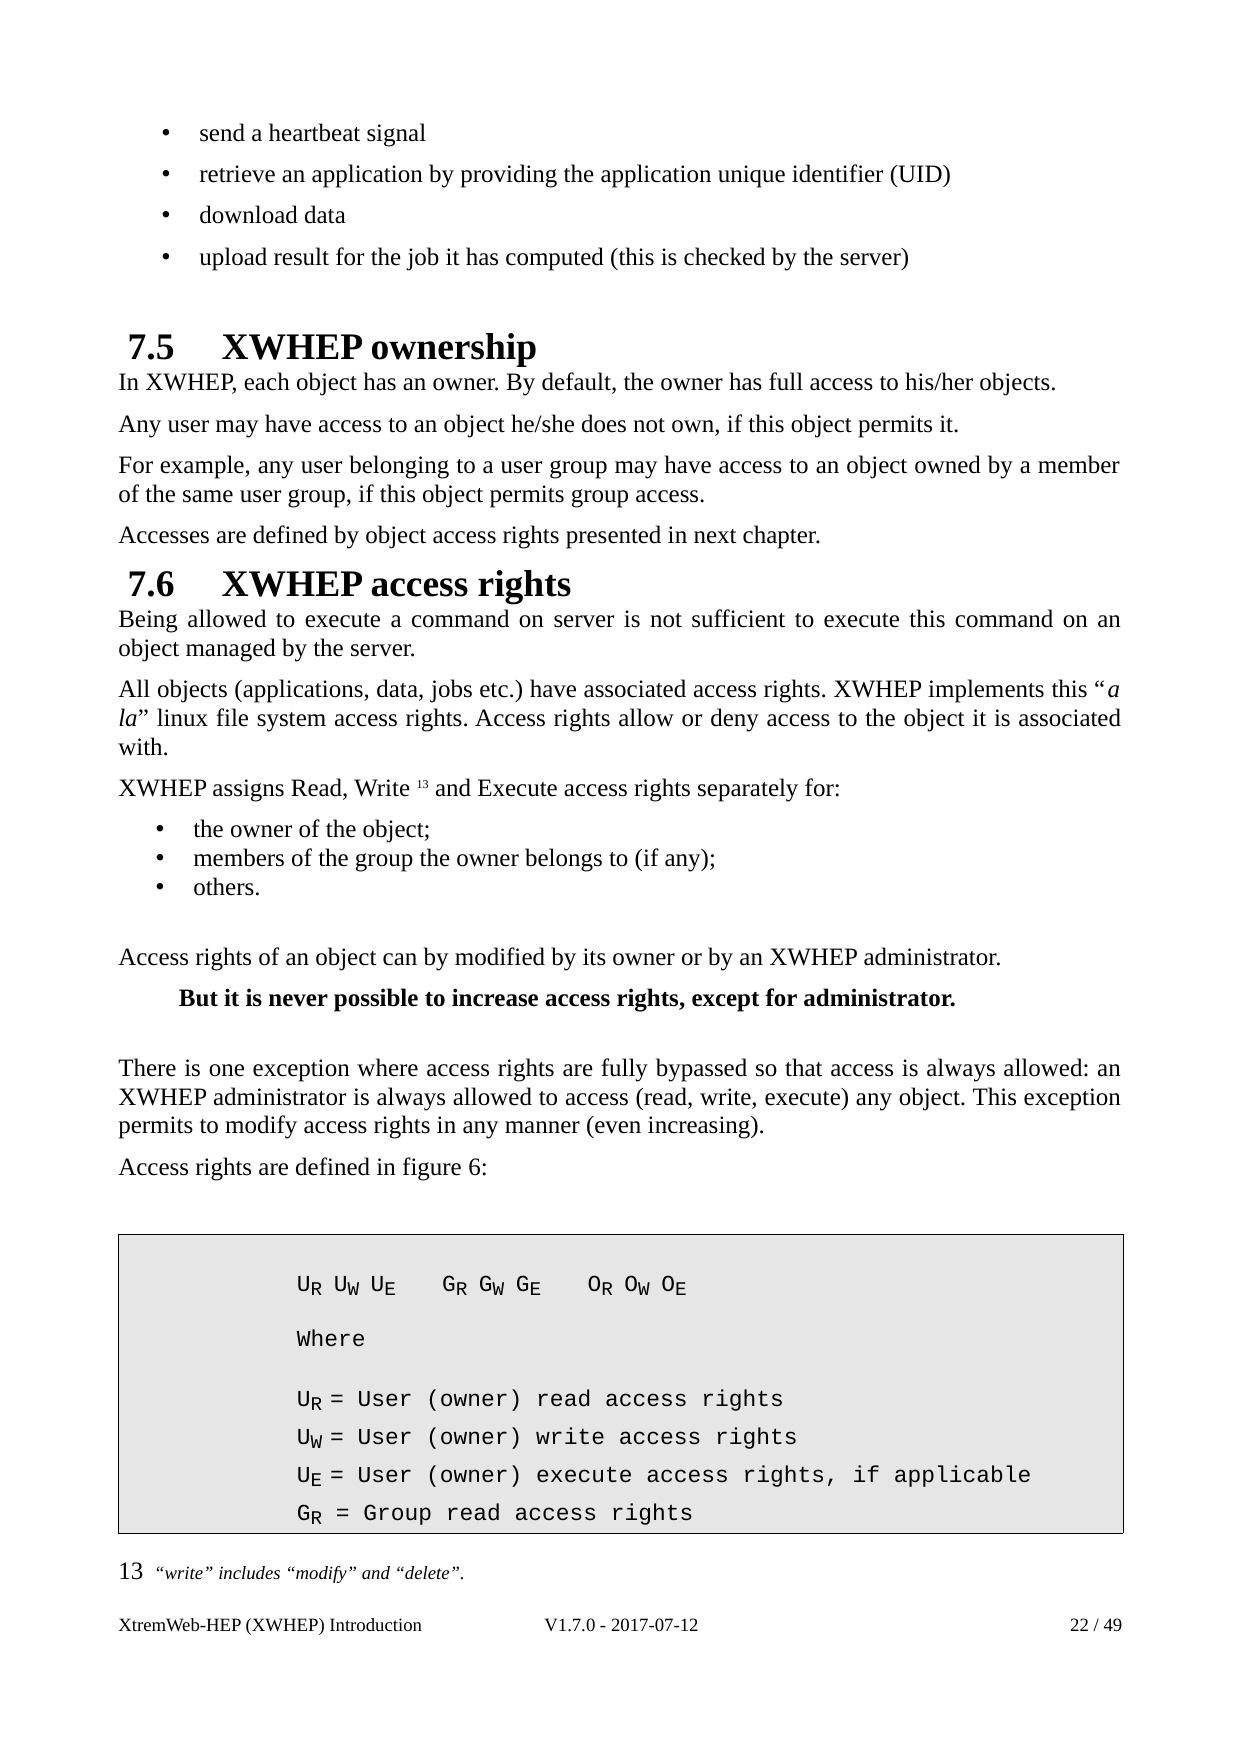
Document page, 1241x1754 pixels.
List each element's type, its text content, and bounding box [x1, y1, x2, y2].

text UE = User (owner) execute access rights, if applicable [119, 1452, 1123, 1489]
list others. [156, 872, 1122, 901]
text All objects (applications, data, jobs etc.) have associated access rights. XWHEP implements this “a la” linux file system access rights. Access rights allow or deny access to the object it is associated with. [118, 674, 1122, 761]
list the owner of the object; [156, 814, 1122, 843]
text Being allowed to execute a command on server is not sufficient to execute this command on an object managed by the server. [118, 604, 1122, 662]
text Any user may have access to an object he/she does not own, if this object permits it. [118, 409, 1122, 437]
text In XWHEP, each object has an owner. By default, the owner has full access to his/her objects. [118, 367, 1122, 396]
text GR = Group read access rights [119, 1489, 1123, 1533]
list send a heartbeat signal [162, 118, 1122, 147]
text Where [119, 1324, 1123, 1350]
list upload result for the job it has computed (this is checked by the server) [162, 242, 1122, 271]
text Access rights are defined in figure 6: [118, 1152, 1122, 1181]
text Access rights of an object can by modified by its owner or by an XWHEP administrator. [118, 942, 1122, 971]
list retrieve an application by providing the application unique identifier (UID) [162, 159, 1122, 188]
text For example, any user belonging to a user group may have access to an object owned by a member of the same user group, if this object permits group access. [118, 450, 1122, 507]
text Accesses are defined by object access rights presented in next chapter. [118, 520, 1122, 549]
subtitle XWHEP access rights [118, 561, 1122, 604]
list download data [162, 201, 1122, 229]
text There is one exception where access rights are fully bypassed so that access is always allowed: an XWHEP administrator is always allowed to access (read, write, execute) any object. This exception permits to modify access rights in any manner (even increasing). [118, 1053, 1122, 1139]
subtitle XWHEP ownership [118, 324, 1122, 367]
list members of the group the owner belongs to (if any); [156, 843, 1122, 872]
text UR = User (owner) read access rights [119, 1376, 1123, 1414]
text XWHEP assigns Read, Write and Execute access rights separately for: [118, 773, 1122, 802]
text UW = User (owner) write access rights [119, 1414, 1123, 1452]
text UR UW UE GR GW GE OR OW OE [119, 1260, 1123, 1298]
text But it is never possible to increase access rights, except for administrator. [179, 983, 1061, 1012]
text “write” includes “modify” and “delete”. [118, 1556, 1122, 1585]
